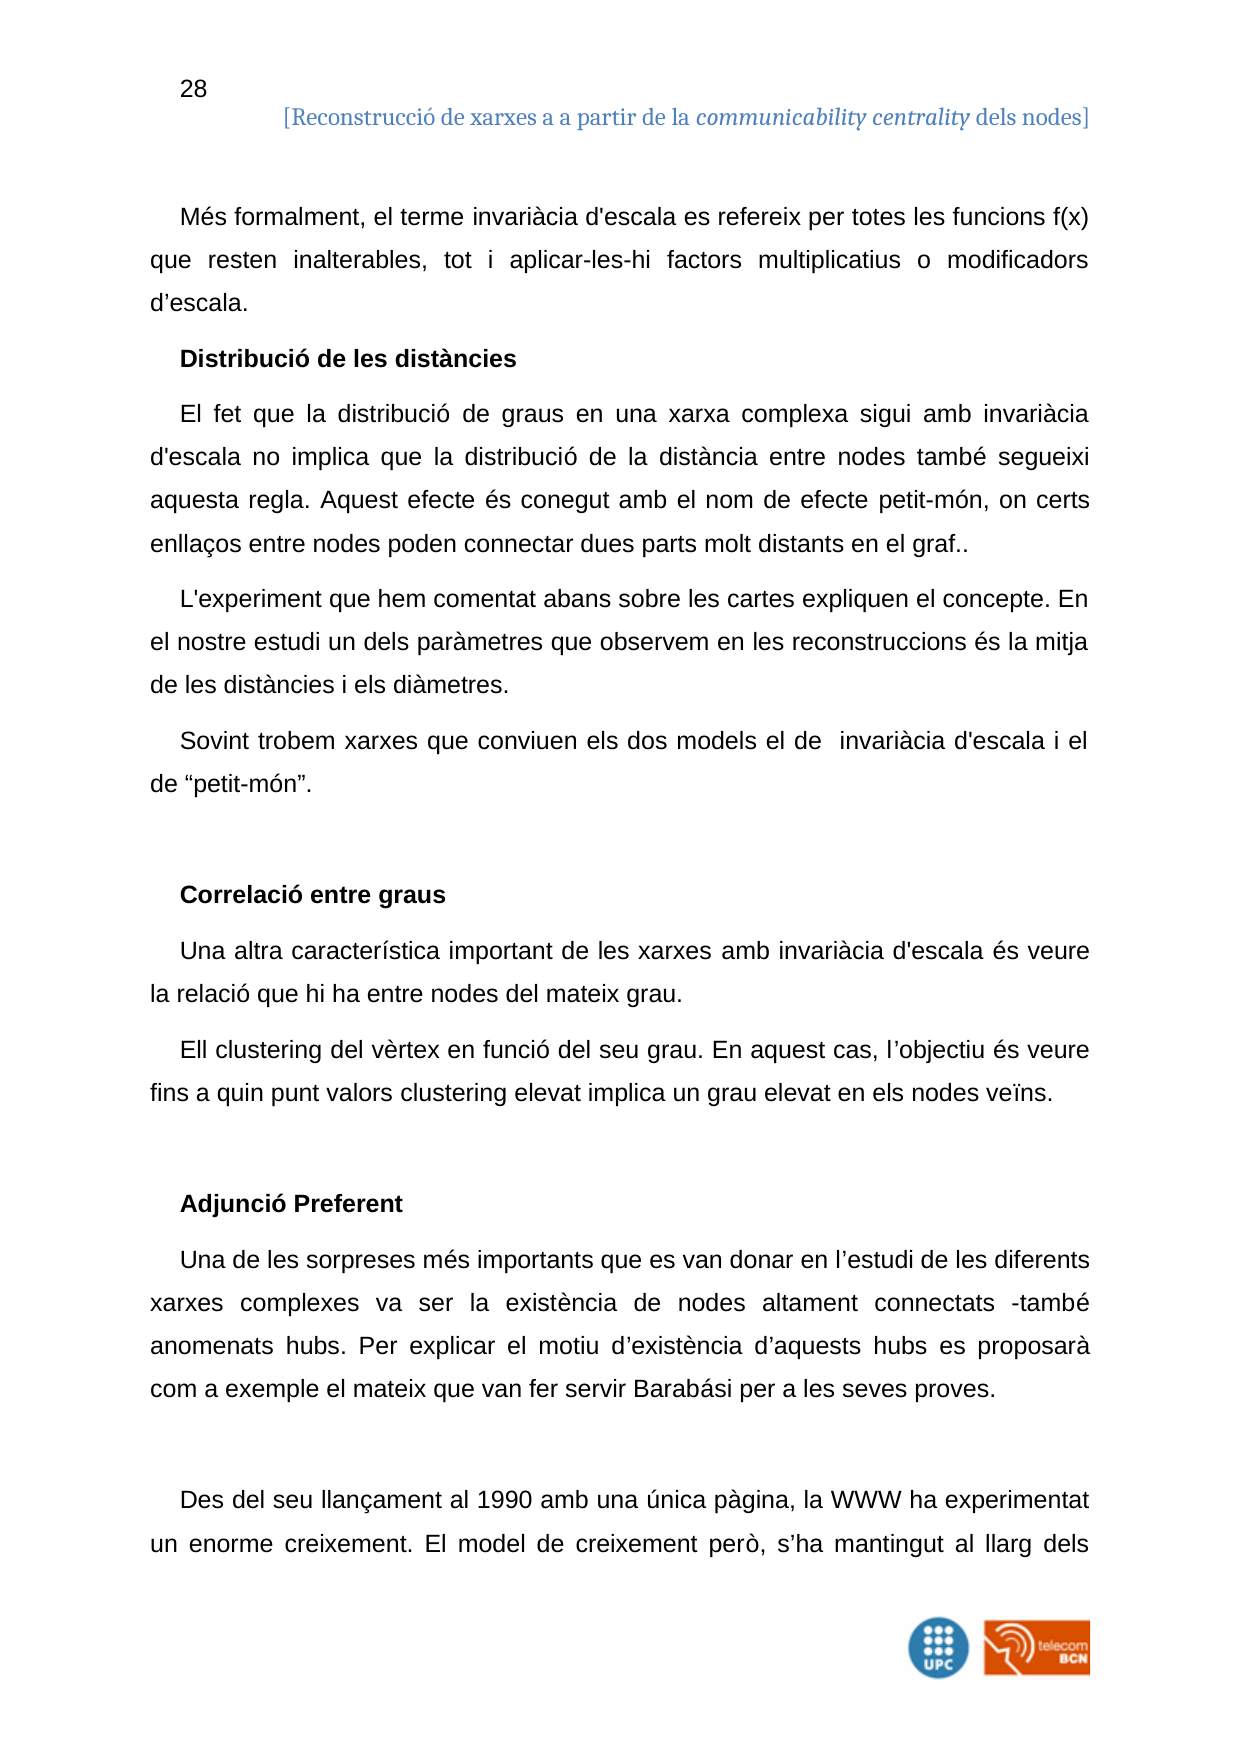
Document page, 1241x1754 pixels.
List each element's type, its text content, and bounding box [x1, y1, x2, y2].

text Més formalment, el terme invariàcia d'escala es refereix per totes les funcions f(x) que resten inalterables, tot i aplicar-les-hi factors multiplicatius o modificadors d’escala. [150, 202, 1090, 317]
text Ell clustering del vèrtex en funció del seu grau. En aquest cas, l’objectiu és veure fins a quin punt valors clustering elevat implica un grau elevat en els nodes veïns. [150, 1035, 1090, 1107]
text Des del seu llançament al 1990 amb una única pàgina, la WWW ha experimentat un enorme creixement. El model de creixement però, s’ha mantingut al llarg dels [150, 1485, 1090, 1557]
text Una altra característica important de les xarxes amb invariàcia d'escala és veure la relació que hi ha entre nodes del mateix grau. [150, 936, 1090, 1008]
text Distribució de les distàncies [150, 343, 1090, 372]
text L'experiment que hem comentat abans sobre les cartes expliquen el concepte. En el nostre estudi un dels paràmetres que observem en les reconstruccions és la mitja de les distàncies i els diàmetres. [150, 584, 1090, 699]
text Correlació entre graus [150, 880, 1090, 909]
text Adjunció Preferent [150, 1189, 1090, 1218]
text Una de les sorpreses més importants que es van donar en l’estudi de les diferents xarxes complexes va ser la existència de nodes altament connectats -també anomenats hubs. Per explicar el motiu d’existència d’aquests hubs es proposarà com a exemple el mateix que van fer servir Barabási per a les seves proves. [150, 1245, 1090, 1403]
picture [904, 1614, 1091, 1681]
text El fet que la distribució de graus en una xarxa complexa sigui amb invariàcia d'escala no implica que la distribució de la distància entre nodes també segueixi aquesta regla. Aquest efecte és conegut amb el nom de efecte petit-món, on certs enllaços entre nodes poden connectar dues parts molt distants en el graf.. [150, 399, 1090, 557]
text Sovint trobem xarxes que conviuen els dos models el de invariàcia d'escala i el de “petit-món”. [150, 726, 1090, 798]
